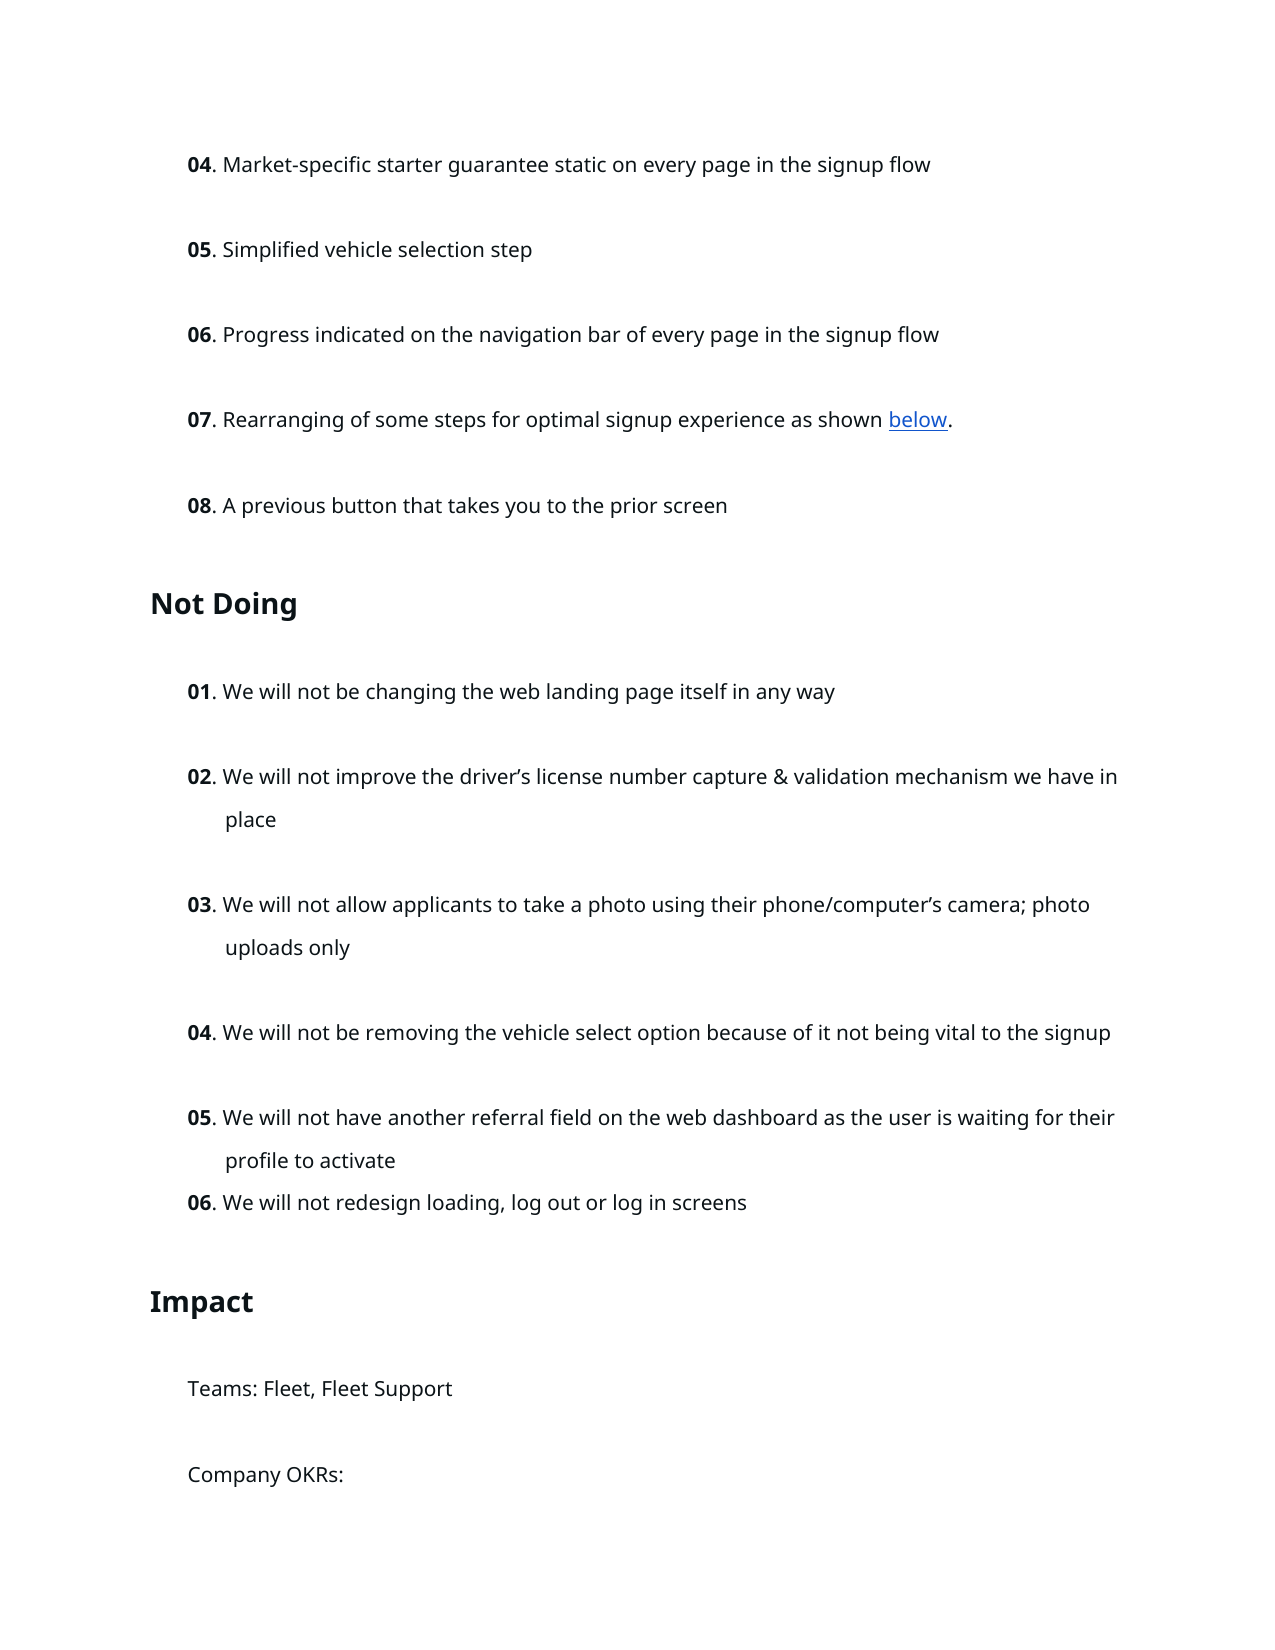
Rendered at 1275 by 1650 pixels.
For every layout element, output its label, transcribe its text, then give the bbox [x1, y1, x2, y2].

text 03. We will not allow applicants to take a photo using their phone/computer’s camera; photo uploads only [187, 890, 1125, 961]
text 05. Simplified vehicle selection step [187, 235, 1125, 264]
text 04. We will not be removing the vehicle select option because of it not being vital to the signup [187, 1018, 1125, 1046]
subtitle Impact [150, 1281, 1125, 1321]
text Teams: Fleet, Fleet Support [187, 1374, 1125, 1403]
text 05. We will not have another referral field on the web dashboard as the user is waiting for their profile to activate [187, 1103, 1125, 1174]
text 04. Market-specific starter guarantee static on every page in the signup flow [187, 150, 1125, 178]
text 02. We will not improve the driver’s license number capture & validation mechanism we have in place [187, 762, 1125, 833]
text 08. A previous button that takes you to the prior screen [187, 491, 1125, 519]
subtitle Not Doing [150, 583, 1125, 623]
text 07. Rearranging of some steps for optimal signup experience as shown below. [187, 406, 1125, 434]
text Company OKRs: [187, 1460, 1125, 1488]
text 06. Progress indicated on the navigation bar of every page in the signup flow [187, 320, 1125, 349]
text 01. We will not be changing the web landing page itself in any way [187, 677, 1125, 706]
text 06. We will not redesign loading, log out or log in screens [187, 1188, 1125, 1217]
